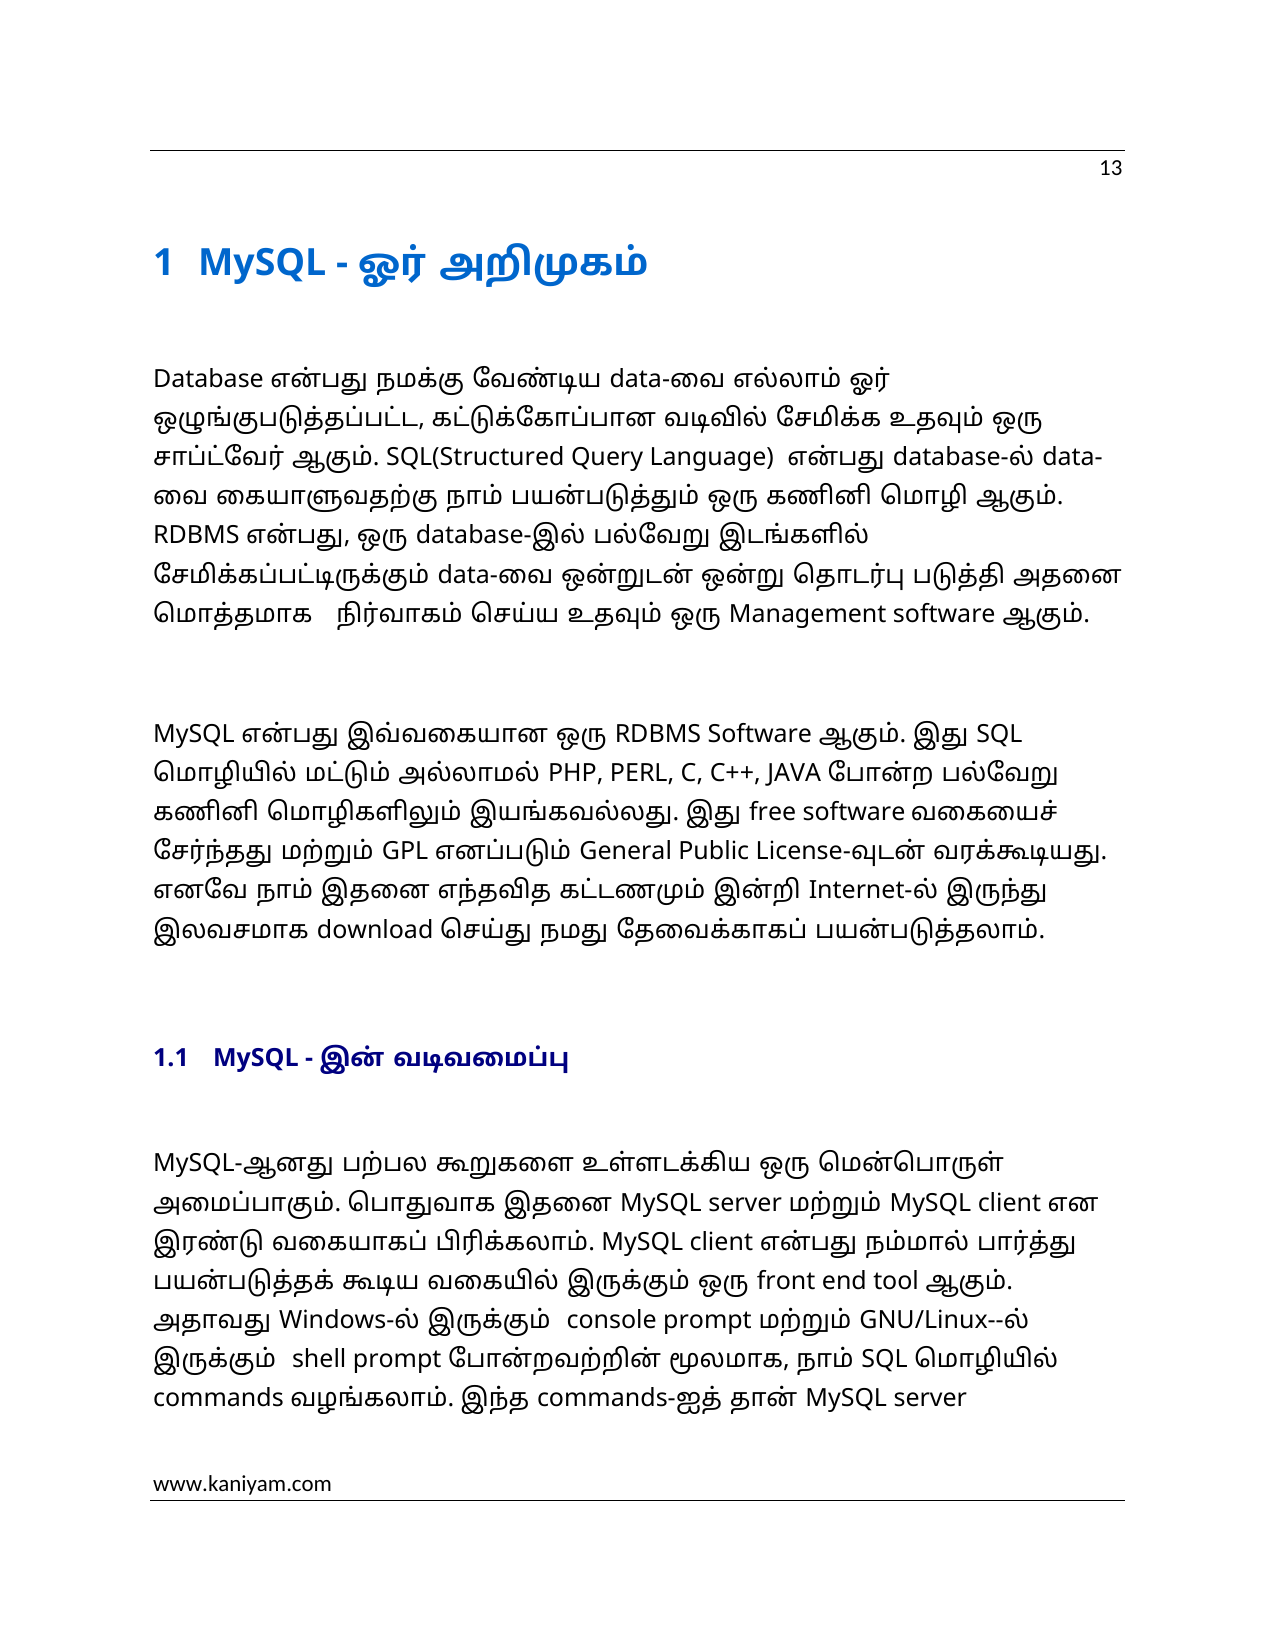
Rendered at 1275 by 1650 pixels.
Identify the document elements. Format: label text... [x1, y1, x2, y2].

subtitle MySQL - ஓர் அறிமுகம் [153, 236, 1122, 287]
text MySQL-ஆனது பற்பல கூறுகளை உள்ளடக்கிய ஒரு மென்பொருள் அமைப்பாகும். பொதுவாக இதனை MySQL server மற்றும் MySQL client என இரண்டு வகையாகப் பிரிக்கலாம். MySQL client என்பது நம்மால் பார்த்து பயன்படுத்தக் கூடிய வகையில் இருக்கும் ஒரு front end tool ஆகும். அதாவது Windows-ல் இருக்கும் console prompt மற்றும் GNU/Linux--ல் இருக்கும் shell prompt போன்றவற்றின் மூலமாக, நாம் SQL மொழியில் commands வழங்கலாம். இந்த commands-ஐத் தான் MySQL server [153, 1145, 1122, 1414]
subtitle MySQL - இன் வடிவமைப்பு [153, 1039, 1122, 1074]
text MySQL என்பது இவ்வகையான ஒரு RDBMS Software ஆகும். இது SQL மொழியில் மட்டும் அல்லாமல் PHP, PERL, C, C++, JAVA போன்ற பல்வேறு கணினி மொழிகளிலும் இயங்கவல்லது. இது free software வகையைச் சேர்ந்தது மற்றும் GPL எனப்படும் General Public License-வுடன் வரக்கூடியது. எனவே நாம் இதனை எந்தவித கட்டணமும் இன்றி Internet-ல் இருந்து இலவசமாக download செய்து நமது தேவைக்காகப் பயன்படுத்தலாம். [153, 715, 1122, 945]
text Database என்பது நமக்கு வேண்டிய data-வை எல்லாம் ஓர் ஒழுங்குபடுத்தப்பட்ட, கட்டுக்கோப்பான வடிவில் சேமிக்க உதவும் ஒரு சாப்ட்வேர் ஆகும். SQL(Structured Query Language) என்பது database-ல் data-வை கையாளுவதற்கு நாம் பயன்படுத்தும் ஒரு கணினி மொழி ஆகும். RDBMS என்பது, ஒரு database-இல் பல்வேறு இடங்களில் சேமிக்கப்பட்டிருக்கும் data-வை ஒன்றுடன் ஒன்று தொடர்பு படுத்தி அதனை மொத்தமாக நிர்வாகம் செய்ய உதவும் ஒரு Management software ஆகும். [153, 360, 1122, 629]
